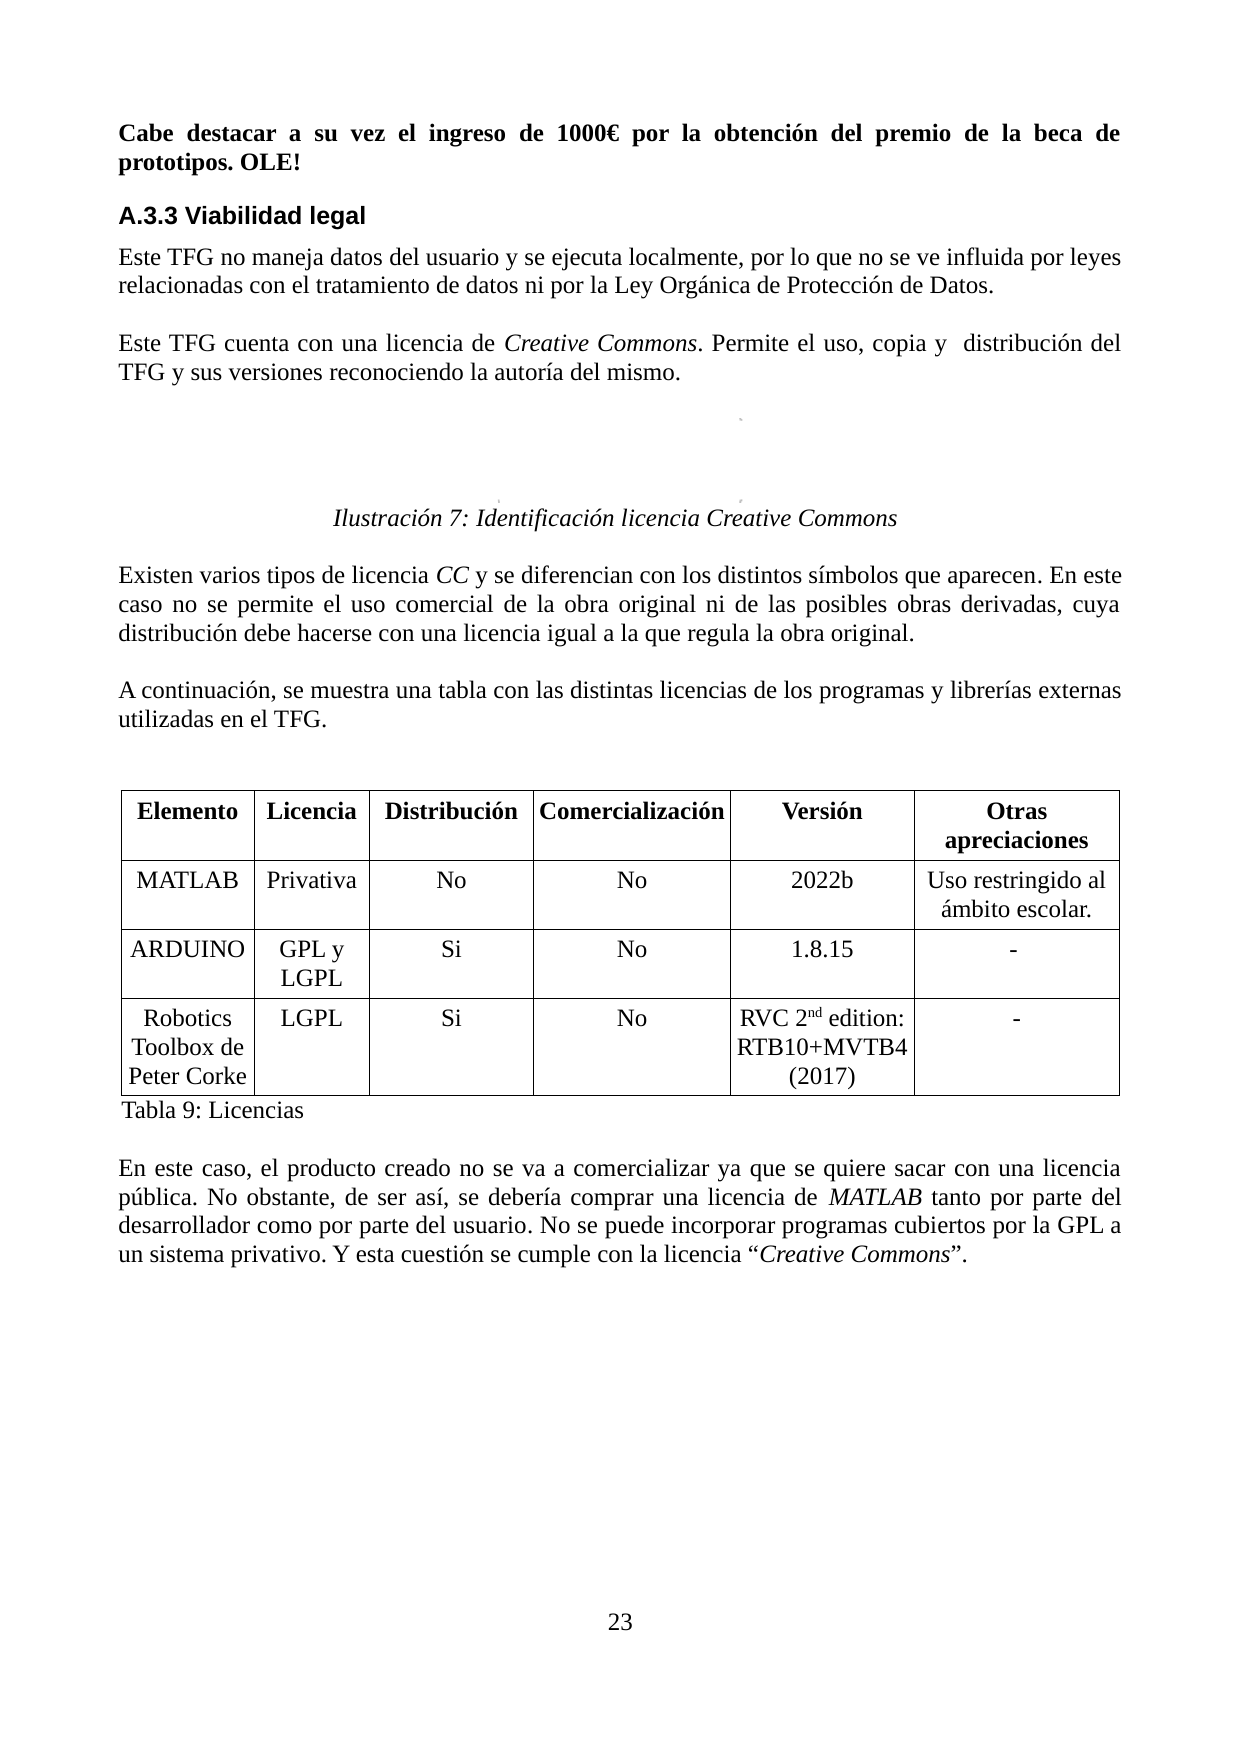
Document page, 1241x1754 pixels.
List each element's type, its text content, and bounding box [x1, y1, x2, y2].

table_cell No [534, 999, 730, 1095]
table_cell Si [370, 930, 533, 998]
table_cell LGPL [255, 999, 369, 1095]
table_cell GPL y LGPL [255, 930, 369, 998]
table_cell 2022b [731, 861, 914, 928]
table_header Licencia [255, 791, 369, 859]
table_header Elemento [122, 791, 254, 859]
text Cabe destacar a su vez el ingreso de 1000€ por la obtención del premio de la beca de prototipos. OLE! [118, 118, 1122, 176]
table_cell MATLAB [122, 861, 254, 928]
text En este caso, el producto creado no se va a comercializar ya que se quiere sacar con una licencia pública. No obstante, de ser así, se debería comprar una licencia de MATLAB tanto por parte del desarrollador como por parte del usuario. No se puede incorporar programas cubiertos por la GPL a un sistema privativo. Y esta cuestión se cumple con la licencia “Creative Commons”. [118, 1153, 1122, 1268]
table_cell ARDUINO [122, 930, 254, 998]
text Este TFG no maneja datos del usuario y se ejecuta localmente, por lo que no se ve influida por leyes relacionadas con el tratamiento de datos ni por la Ley Orgánica de Protección de Datos. [118, 242, 1122, 299]
text Ilustración 7: Identificación licencia Creative Commons [333, 431, 907, 532]
text Existen varios tipos de licencia CC y se diferencian con los distintos símbolos que aparecen. En este caso no se permite el uso comercial de la obra original ni de las posibles obras derivadas, cuya distribución debe hacerse con una licencia igual a la que regula la obra original. [118, 560, 1122, 647]
table_cell - [915, 930, 1119, 998]
table_cell Si [370, 999, 533, 1095]
table_header Comercialización [534, 791, 730, 859]
table_cell Privativa [255, 861, 369, 928]
table_cell No [534, 861, 730, 928]
table_cell - [915, 999, 1119, 1095]
table_header Otras apreciaciones [915, 791, 1119, 859]
table_cell Uso restringido al ámbito escolar. [915, 861, 1119, 928]
table_cell 1.8.15 [731, 930, 914, 998]
table_cell No [370, 861, 533, 928]
table_header Distribución [370, 791, 533, 859]
table_cell No [534, 930, 730, 998]
table_cell RVC 2nd edition: RTB10+MVTB4 (2017) [731, 999, 914, 1095]
table_cell Robotics Toolbox de Peter Corke [122, 999, 254, 1095]
subtitle A.3.3 Viabilidad legal [118, 201, 1122, 229]
table_header Versión [731, 791, 914, 859]
text Tabla 9: Licencias [121, 1096, 1119, 1124]
text Este TFG cuenta con una licencia de Creative Commons. Permite el uso, copia y distribución del TFG y sus versiones reconociendo la autoría del mismo. [118, 328, 1122, 386]
text A continuación, se muestra una tabla con las distintas licencias de los programas y librerías externas utilizadas en el TFG. [118, 675, 1122, 733]
